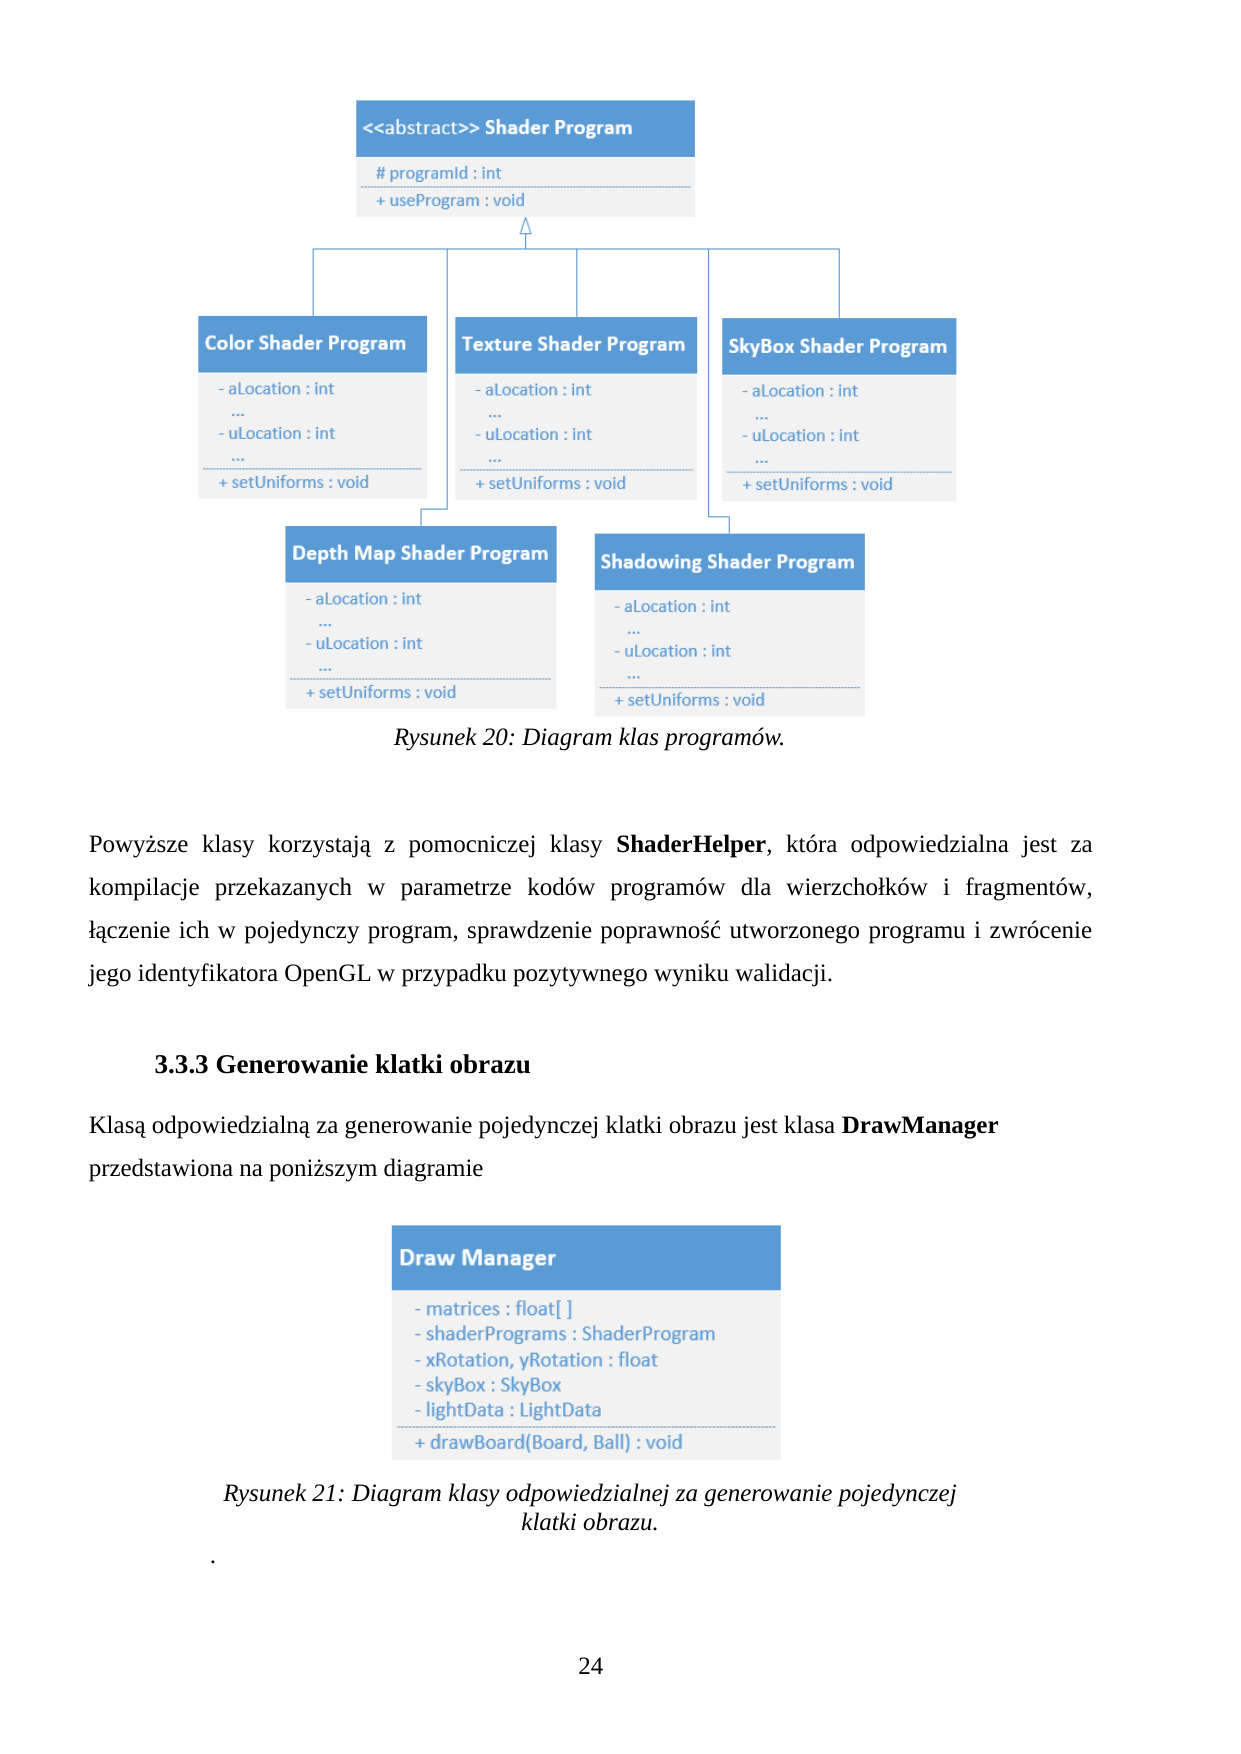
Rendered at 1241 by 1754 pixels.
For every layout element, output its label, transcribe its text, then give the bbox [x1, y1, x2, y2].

subtitle Generowanie klatki obrazu [148, 1048, 1093, 1079]
text Rysunek 21: Diagram klasy odpowiedzialnej za generowanie pojedynczej klatki obrazu. [217, 1211, 965, 1536]
text Klasą odpowiedzialną za generowanie pojedynczej klatki obrazu jest klasa DrawManager przedstawiona na poniższym diagramie [88, 1110, 1093, 1182]
text Powyższe klasy korzystają z pomocniczej klasy ShaderHelper, która odpowiedzialna jest za kompilacje przekazanych w parametrze kodów programów dla wierzchołków i fragmentów, łączenie ich w pojedynczy program, sprawdzenie poprawność utworzonego programu i zwrócenie jego identyfikatora OpenGL w przypadku pozytywnego wyniku walidacji. [88, 829, 1093, 987]
picture [367, 1198, 816, 1479]
text Rysunek 20: Diagram klas programów. [137, 108, 1045, 751]
text . [88, 1197, 1093, 1569]
picture [194, 96, 988, 722]
